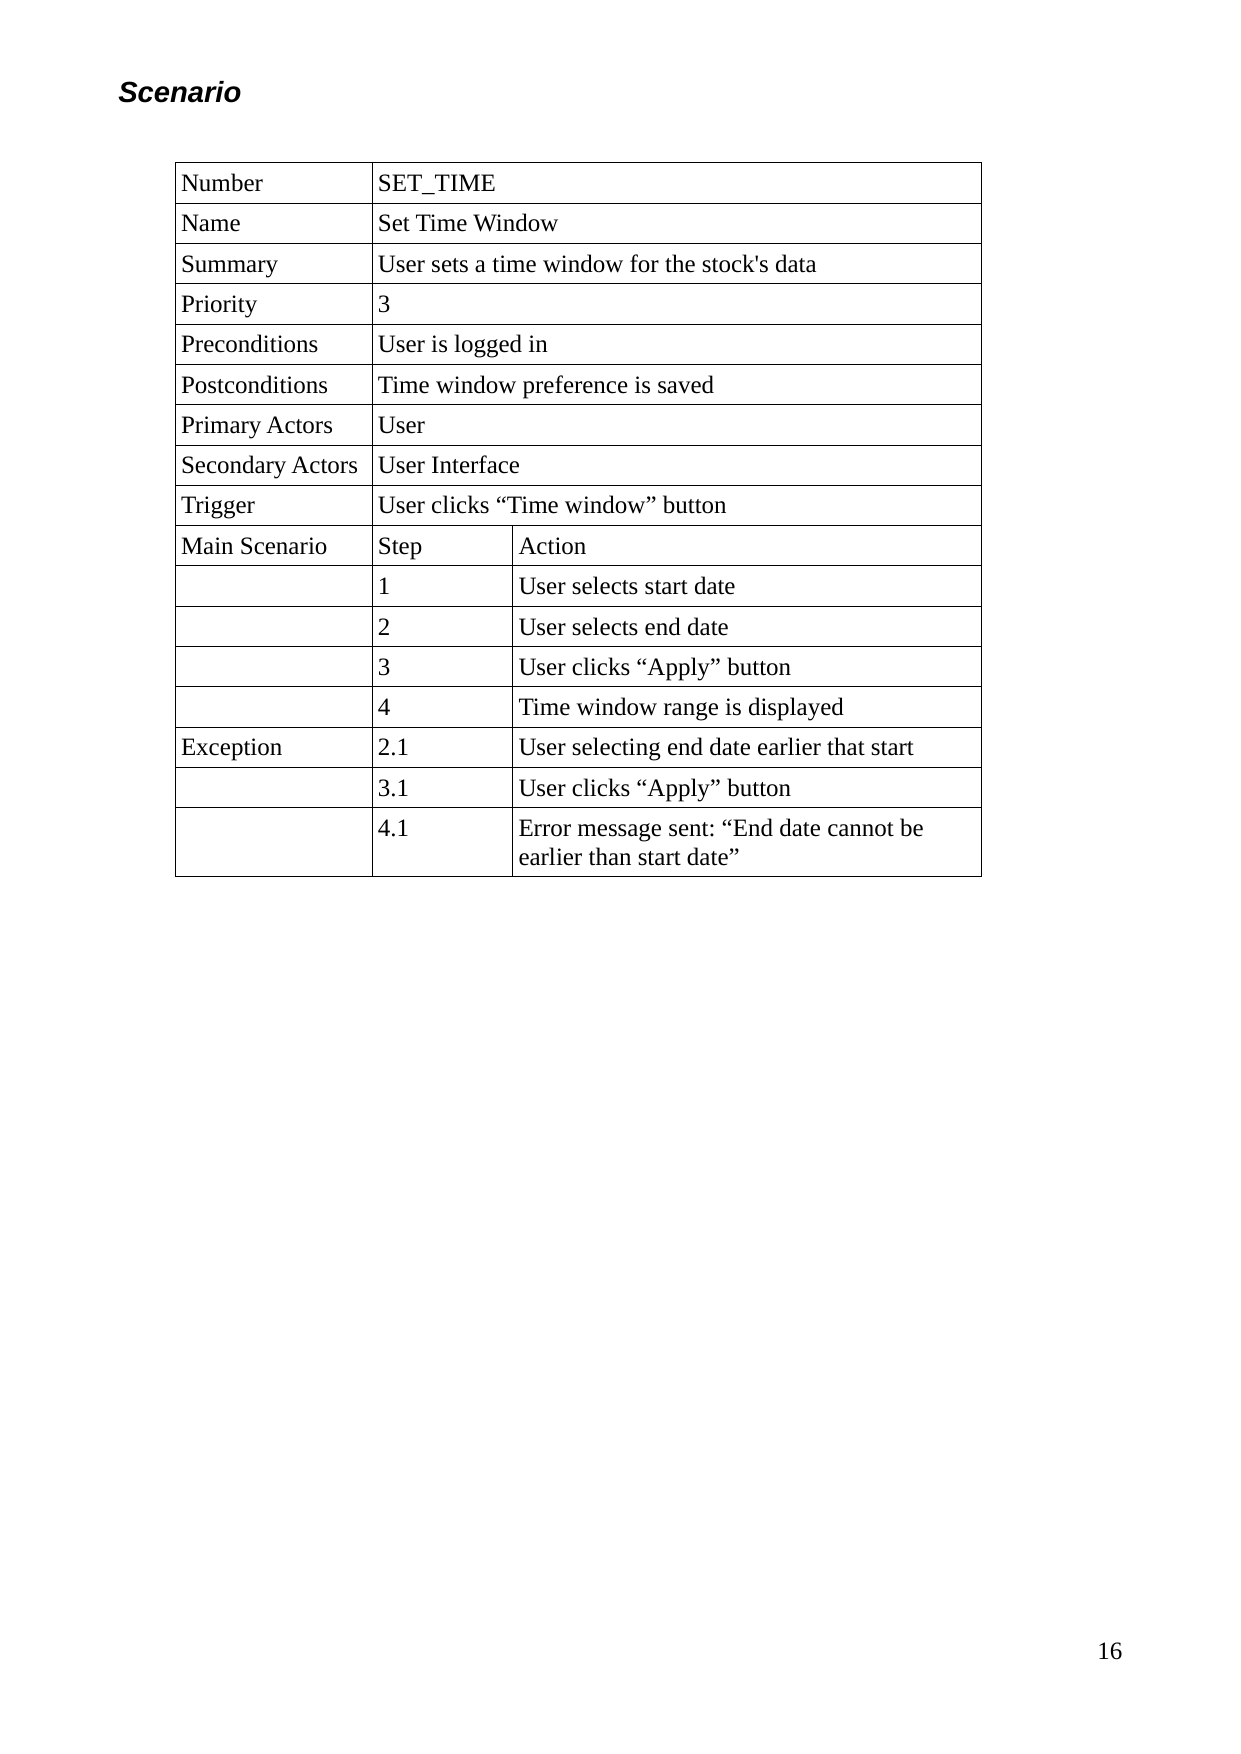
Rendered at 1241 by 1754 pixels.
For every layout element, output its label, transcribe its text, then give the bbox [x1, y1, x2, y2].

table_cell User Interface [373, 446, 981, 485]
table_cell User clicks “Apply” button [513, 768, 981, 807]
table_cell Set Time Window [373, 204, 981, 243]
table_cell User clicks “Apply” button [513, 647, 981, 686]
table_cell User is logged in [373, 325, 981, 364]
table_cell 1 [373, 566, 512, 606]
table_cell User selecting end date earlier that start [513, 728, 981, 767]
table_cell 4 [373, 687, 512, 727]
table_cell User clicks “Time window” button [373, 486, 981, 525]
table_cell Step [373, 526, 512, 565]
table_cell Primary Actors [176, 405, 372, 444]
table_cell Priority [176, 284, 372, 323]
table_cell [176, 768, 372, 807]
subtitle Scenario [118, 75, 1122, 108]
table_header SET_TIME [373, 163, 981, 203]
table_cell [176, 687, 372, 727]
table_cell Main Scenario [176, 526, 372, 565]
table_cell 3 [373, 647, 512, 686]
table_cell Time window range is displayed [513, 687, 981, 727]
table_cell 3.1 [373, 768, 512, 807]
table_cell User sets a time window for the stock's data [373, 244, 981, 283]
table_cell User selects start date [513, 566, 981, 606]
table_cell Preconditions [176, 325, 372, 364]
table_cell 2.1 [373, 728, 512, 767]
table_cell Time window preference is saved [373, 365, 981, 404]
table_cell 4.1 [373, 808, 512, 876]
table_cell User [373, 405, 981, 444]
table_cell 3 [373, 284, 981, 323]
table_cell [176, 566, 372, 606]
table_cell User selects end date [513, 607, 981, 646]
table_cell Secondary Actors [176, 446, 372, 485]
table_cell [176, 607, 372, 646]
table_cell Error message sent: “End date cannot be earlier than start date” [513, 808, 981, 876]
table_cell Action [513, 526, 981, 565]
table_cell [176, 647, 372, 686]
table_cell Summary [176, 244, 372, 283]
table_cell [176, 808, 372, 876]
table_cell 2 [373, 607, 512, 646]
table_cell Postconditions [176, 365, 372, 404]
table_cell Name [176, 204, 372, 243]
table_cell Exception [176, 728, 372, 767]
table_header Number [176, 163, 372, 203]
table_cell Trigger [176, 486, 372, 525]
